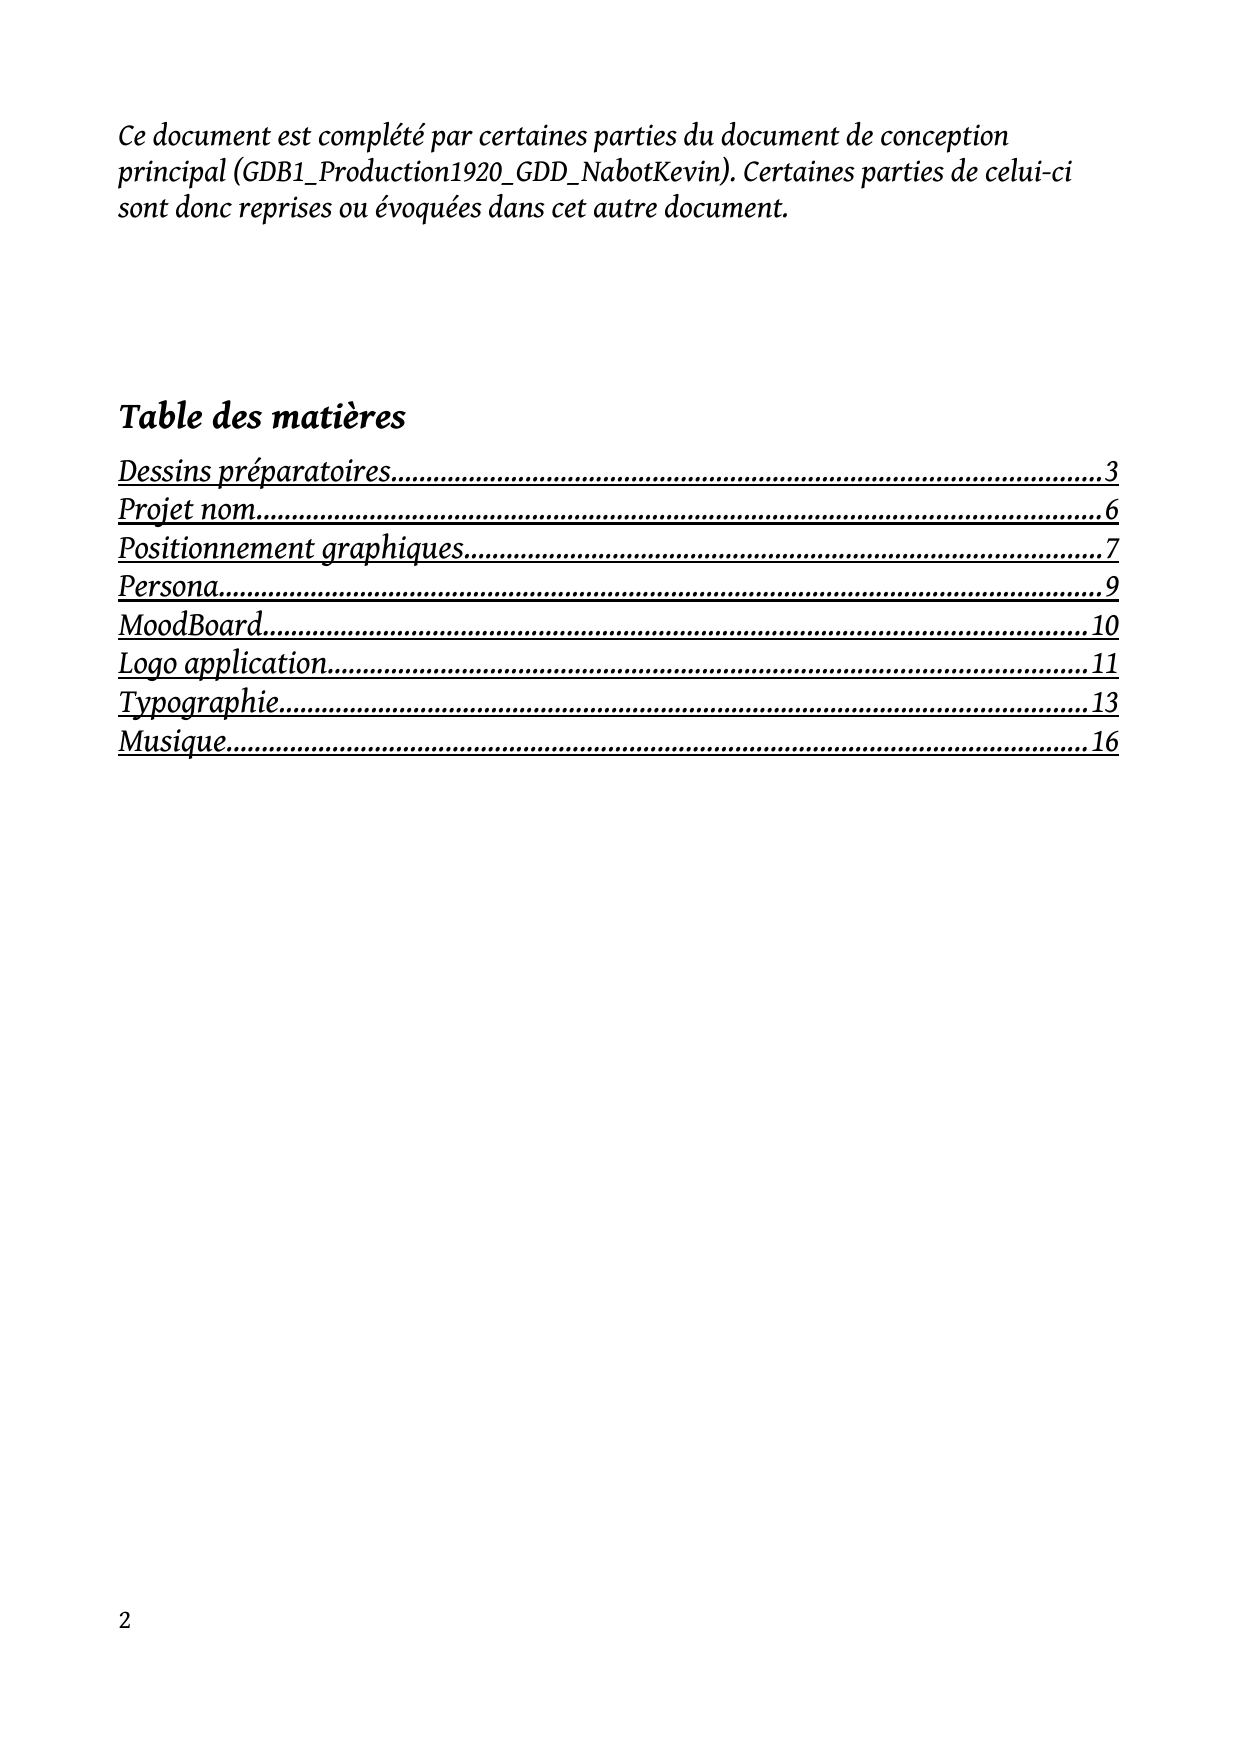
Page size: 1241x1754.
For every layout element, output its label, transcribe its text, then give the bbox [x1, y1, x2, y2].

text Projet nom 6 [118, 491, 1122, 529]
text MoodBoard 10 [118, 606, 1122, 645]
text Dessins préparatoires 3 [118, 452, 1122, 491]
text Musique 16 [118, 722, 1122, 760]
text Positionnement graphiques 7 [118, 529, 1122, 568]
text Persona 9 [118, 568, 1122, 606]
text Typographie 13 [118, 683, 1122, 722]
subtitle Table des matières [118, 396, 1122, 439]
text Logo application 11 [118, 645, 1122, 683]
text Ce document est complété par certaines parties du document de conception principal (GDB1_Production1920_GDD_NabotKevin). Certaines parties de celui-ci sont donc reprises ou évoquées dans cet autre document. [118, 118, 1122, 227]
